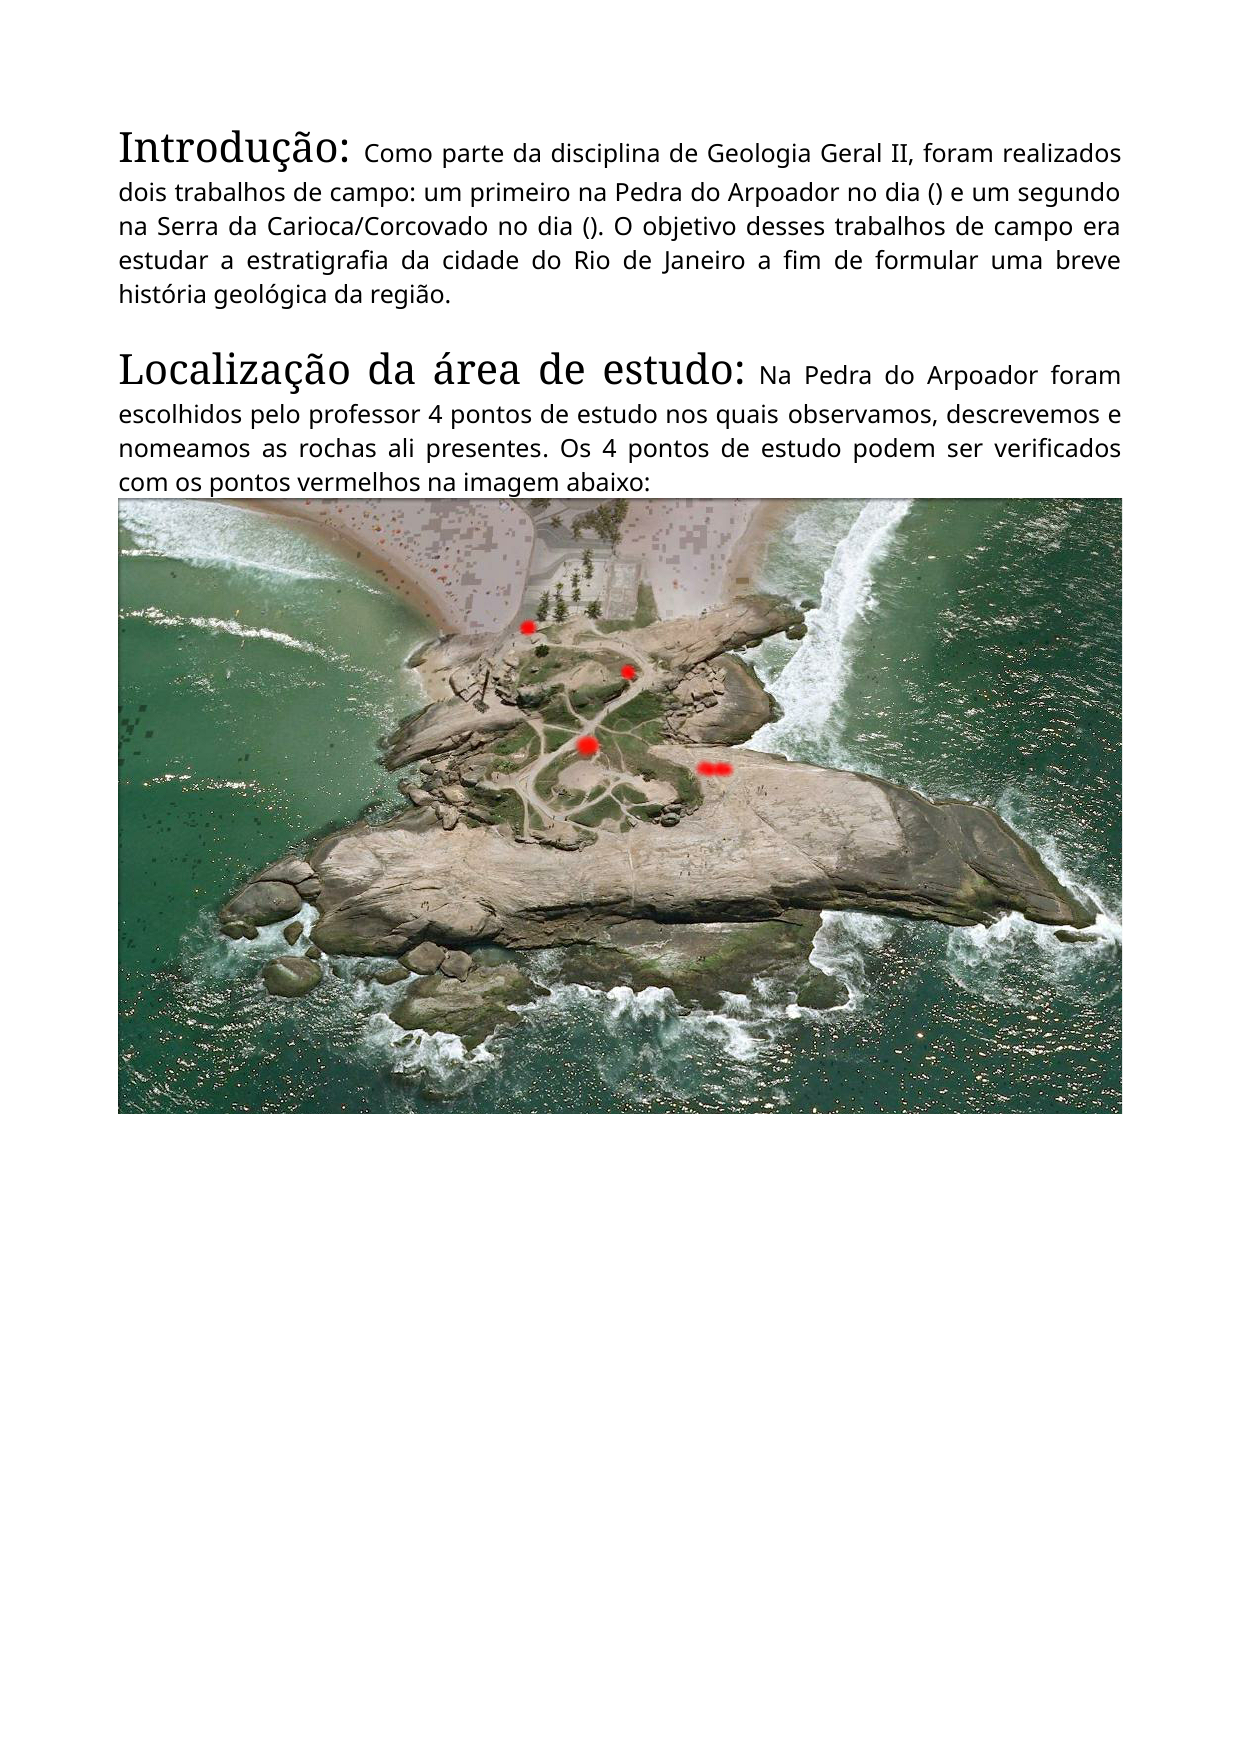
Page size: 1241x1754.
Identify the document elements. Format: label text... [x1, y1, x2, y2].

picture [118, 498, 1123, 1114]
text Localização da área de estudo: Na Pedra do Arpoador foram escolhidos pelo professor 4 pontos de estudo nos quais observamos, descrevemos e nomeamos as rochas ali presentes. Os 4 pontos de estudo podem ser verificados com os pontos vermelhos na imagem abaixo: [118, 340, 1122, 498]
text Introdução: Como parte da disciplina de Geologia Geral II, foram realizados dois trabalhos de campo: um primeiro na Pedra do Arpoador no dia () e um segundo na Serra da Carioca/Corcovado no dia (). O objetivo desses trabalhos de campo era estudar a estratigrafia da cidade do Rio de Janeiro a fim de formular uma breve história geológica da região. [118, 118, 1122, 311]
